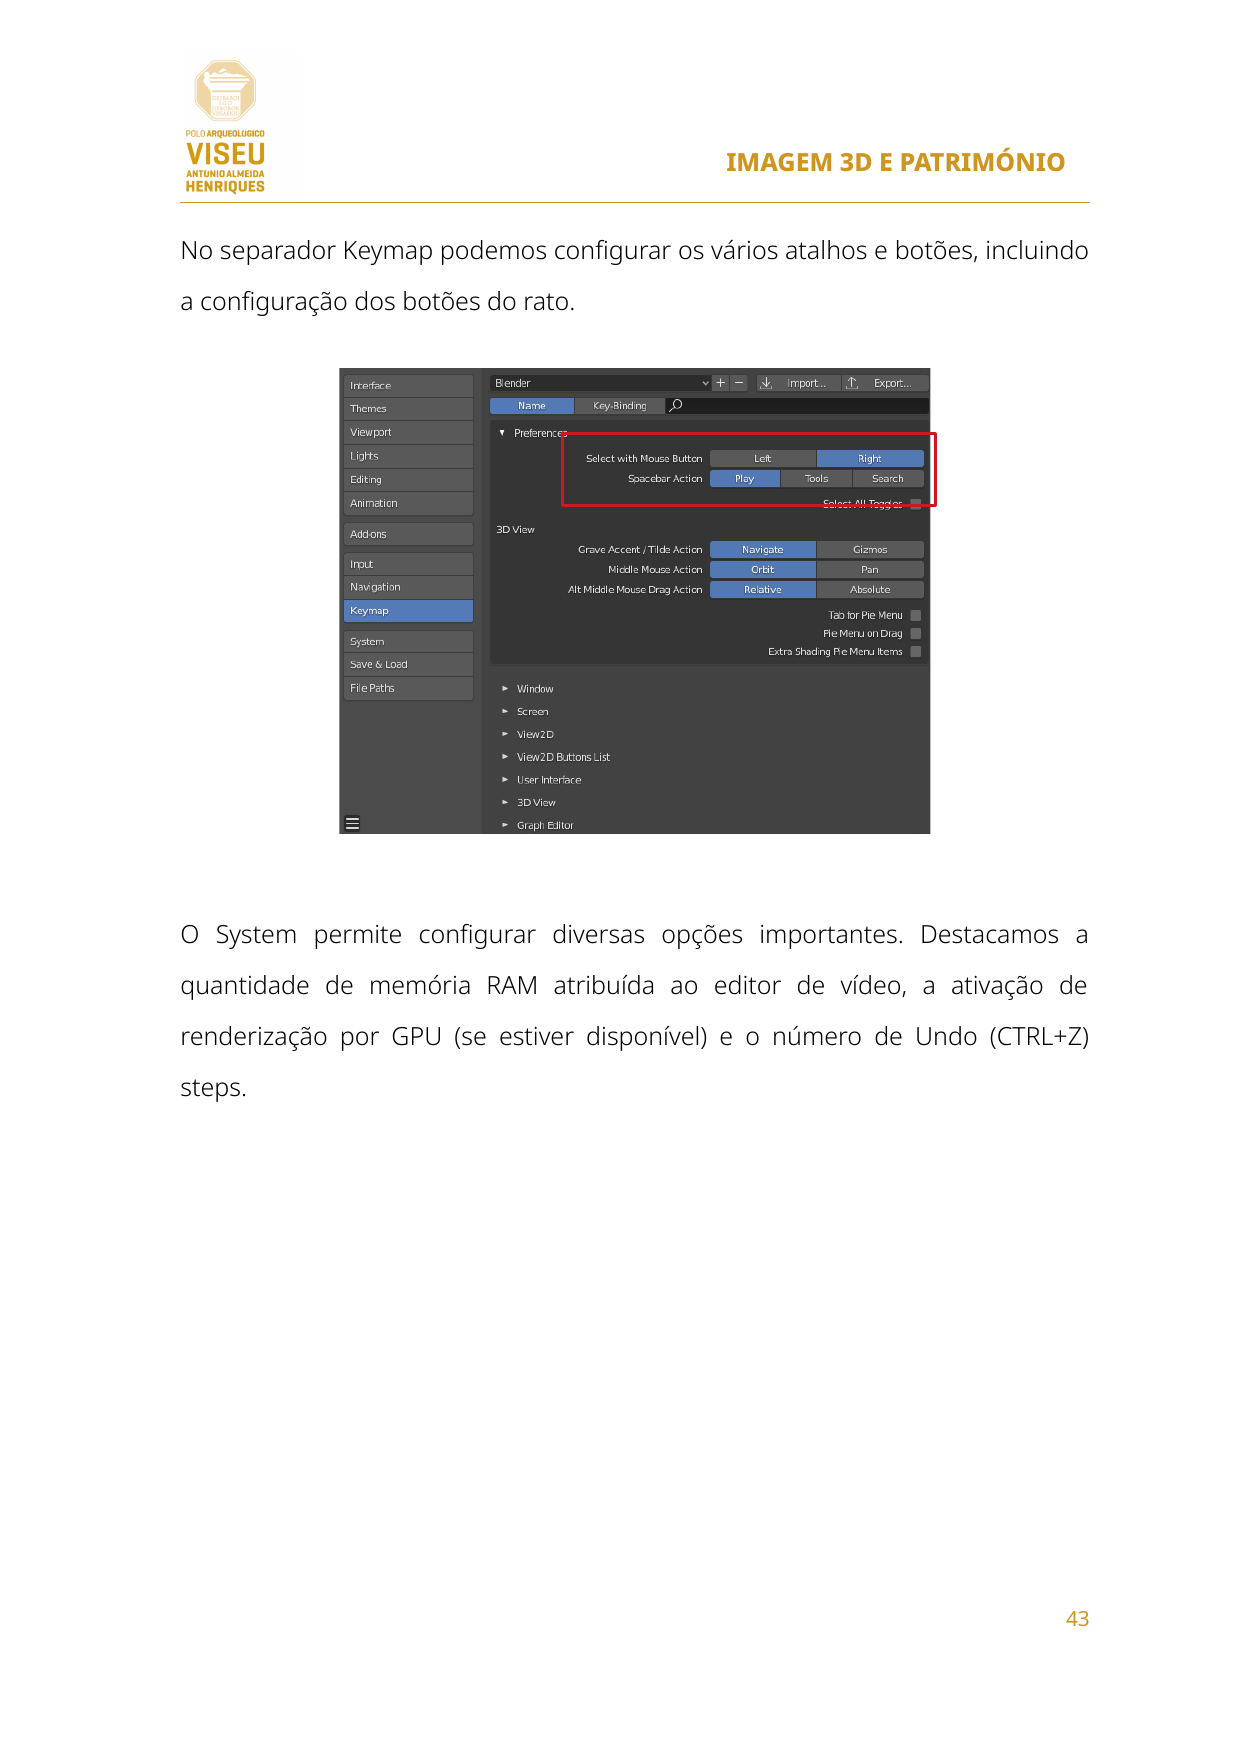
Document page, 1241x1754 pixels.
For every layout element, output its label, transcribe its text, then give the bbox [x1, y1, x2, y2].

text O System permite configurar diversas opções importantes. Destacamos a quantidade de memória RAM atribuída ao editor de vídeo, a ativação de renderização por GPU (se estiver disponível) e o número de Undo (CTRL+Z) steps. [180, 917, 1090, 1104]
picture [564, 435, 931, 504]
picture [183, 52, 299, 201]
text No separador Keymap podemos configurar os vários atalhos e botões, incluindo a configuração dos botões do rato. [180, 232, 1090, 317]
picture [339, 368, 931, 834]
